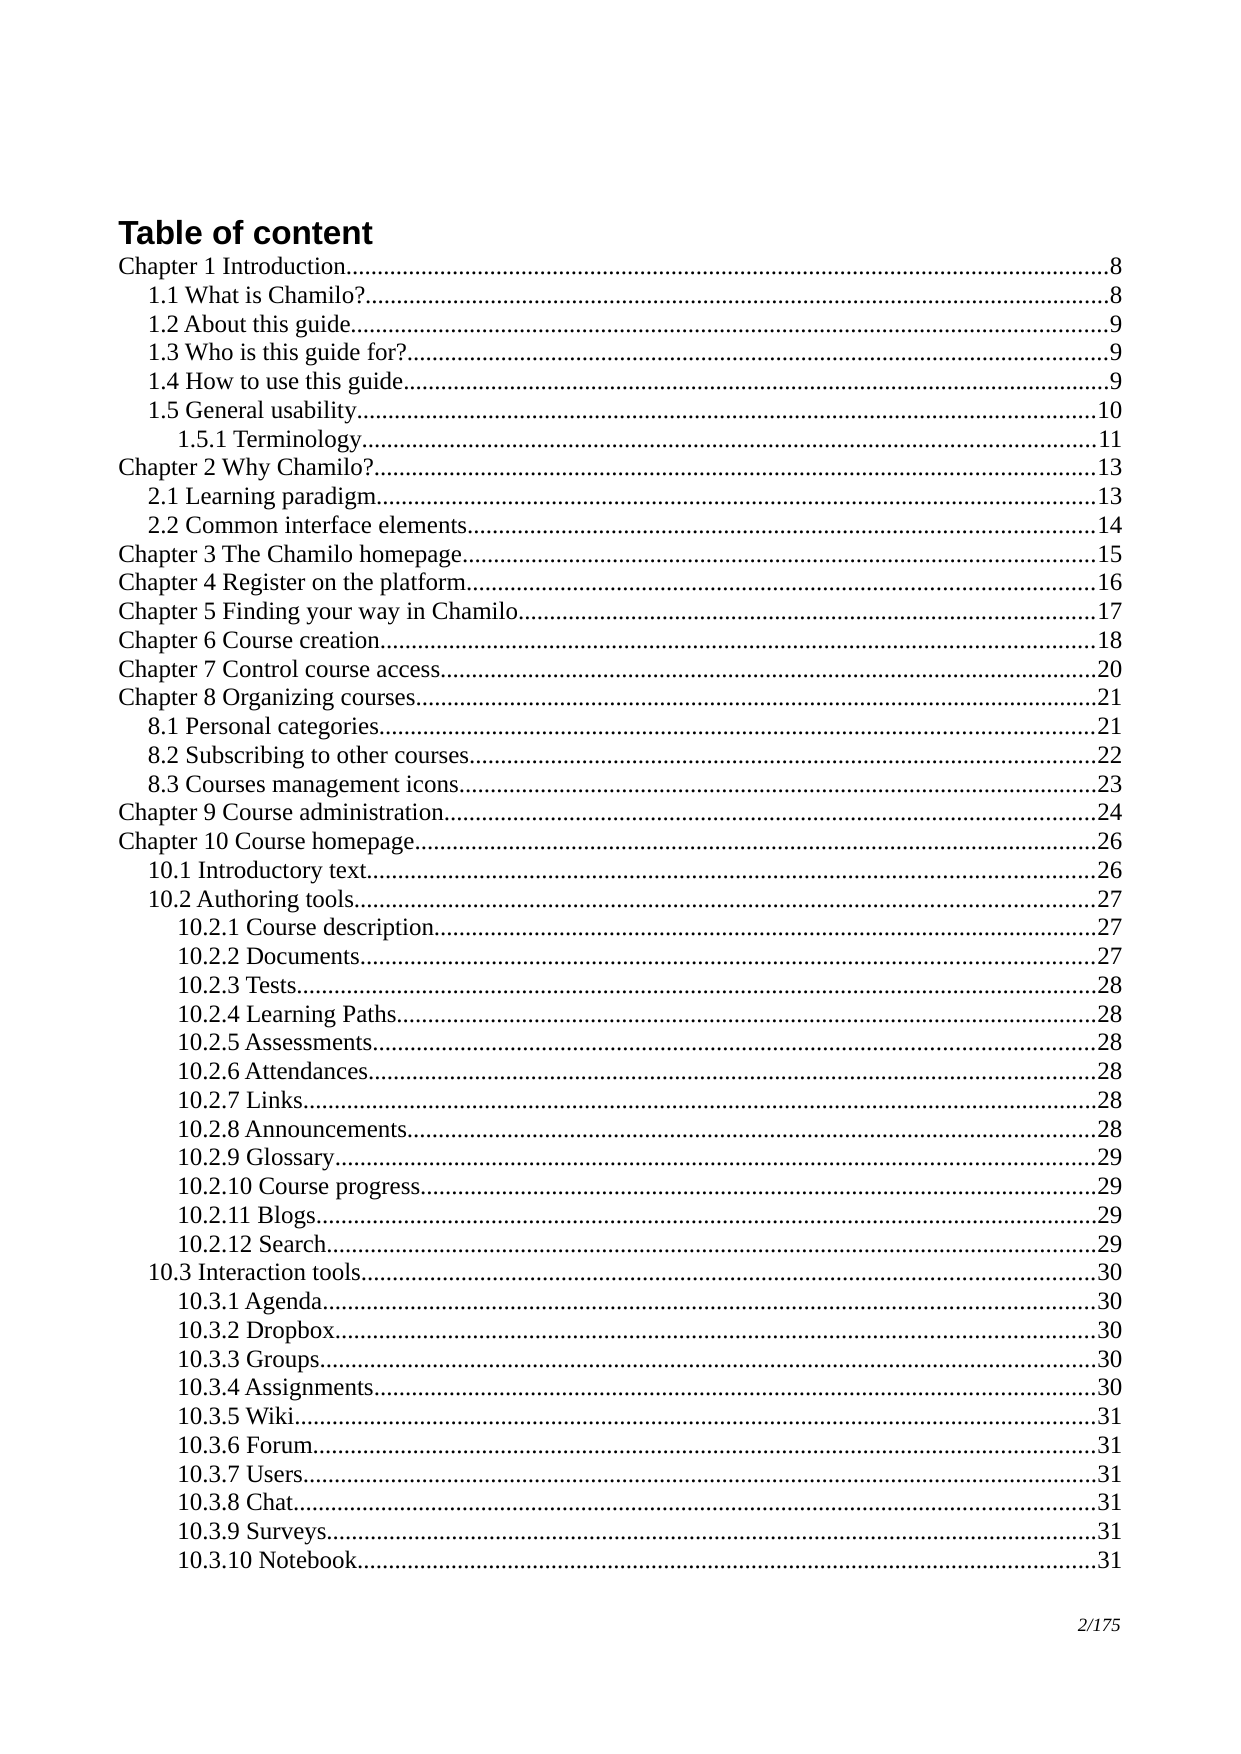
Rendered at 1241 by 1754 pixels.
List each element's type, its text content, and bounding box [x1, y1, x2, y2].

text Chapter 6 Course creation 18 [118, 625, 1122, 654]
text 10.2.11 Blogs 29 [177, 1200, 1122, 1229]
text 8.3 Courses management icons 23 [148, 769, 1122, 797]
text 10.2.12 Search 29 [177, 1229, 1122, 1257]
subtitle Table of content [118, 213, 1122, 251]
text 10.3.6 Forum 31 [177, 1430, 1122, 1459]
text 10.2.3 Tests 28 [177, 970, 1122, 999]
text 10.2.5 Assessments 28 [177, 1027, 1122, 1056]
text 10.3.1 Agenda 30 [177, 1286, 1122, 1315]
text 10.2.1 Course description 27 [177, 912, 1122, 941]
text 10.2.9 Glossary 29 [177, 1142, 1122, 1171]
text 10.2 Authoring tools 27 [148, 884, 1122, 912]
text Chapter 3 The Chamilo homepage 15 [118, 539, 1122, 567]
text Chapter 8 Organizing courses 21 [118, 682, 1122, 711]
text 8.1 Personal categories 21 [148, 711, 1122, 740]
text 10.2.6 Attendances 28 [177, 1056, 1122, 1085]
text 1.2 About this guide 9 [148, 309, 1122, 337]
text 8.2 Subscribing to other courses 22 [148, 740, 1122, 769]
text 10.2.10 Course progress 29 [177, 1171, 1122, 1200]
text Chapter 9 Course administration 24 [118, 797, 1122, 826]
text 10.2.2 Documents 27 [177, 941, 1122, 970]
text 10.2.4 Learning Paths 28 [177, 999, 1122, 1027]
text 1.5.1 Terminology 11 [177, 424, 1122, 452]
text Chapter 7 Control course access 20 [118, 654, 1122, 682]
text 1.5 General usability 10 [148, 395, 1122, 424]
text 10.3.5 Wiki 31 [177, 1401, 1122, 1430]
text 10.3.4 Assignments 30 [177, 1372, 1122, 1401]
text 1.1 What is Chamilo? 8 [148, 280, 1122, 309]
text Chapter 5 Finding your way in Chamilo 17 [118, 596, 1122, 625]
text 10.3.2 Dropbox 30 [177, 1315, 1122, 1344]
text 10.3.9 Surveys 31 [177, 1516, 1122, 1545]
text 10.2.7 Links 28 [177, 1085, 1122, 1114]
text 10.3.3 Groups 30 [177, 1344, 1122, 1372]
text Chapter 10 Course homepage 26 [118, 826, 1122, 855]
text Chapter 1 Introduction 8 [118, 251, 1122, 280]
text 2.1 Learning paradigm 13 [148, 481, 1122, 510]
text 2.2 Common interface elements 14 [148, 510, 1122, 539]
text 1.4 How to use this guide. 9 [148, 366, 1122, 395]
text 10.3 Interaction tools 30 [148, 1257, 1122, 1286]
text 10.1 Introductory text 26 [148, 855, 1122, 884]
text 1.3 Who is this guide for? 9 [148, 337, 1122, 366]
text Chapter 4 Register on the platform 16 [118, 567, 1122, 596]
text 10.3.8 Chat 31 [177, 1487, 1122, 1516]
text 10.3.7 Users 31 [177, 1459, 1122, 1487]
text 10.3.10 Notebook 31 [177, 1545, 1122, 1574]
text 10.2.8 Announcements 28 [177, 1114, 1122, 1142]
text Chapter 2 Why Chamilo? 13 [118, 452, 1122, 481]
